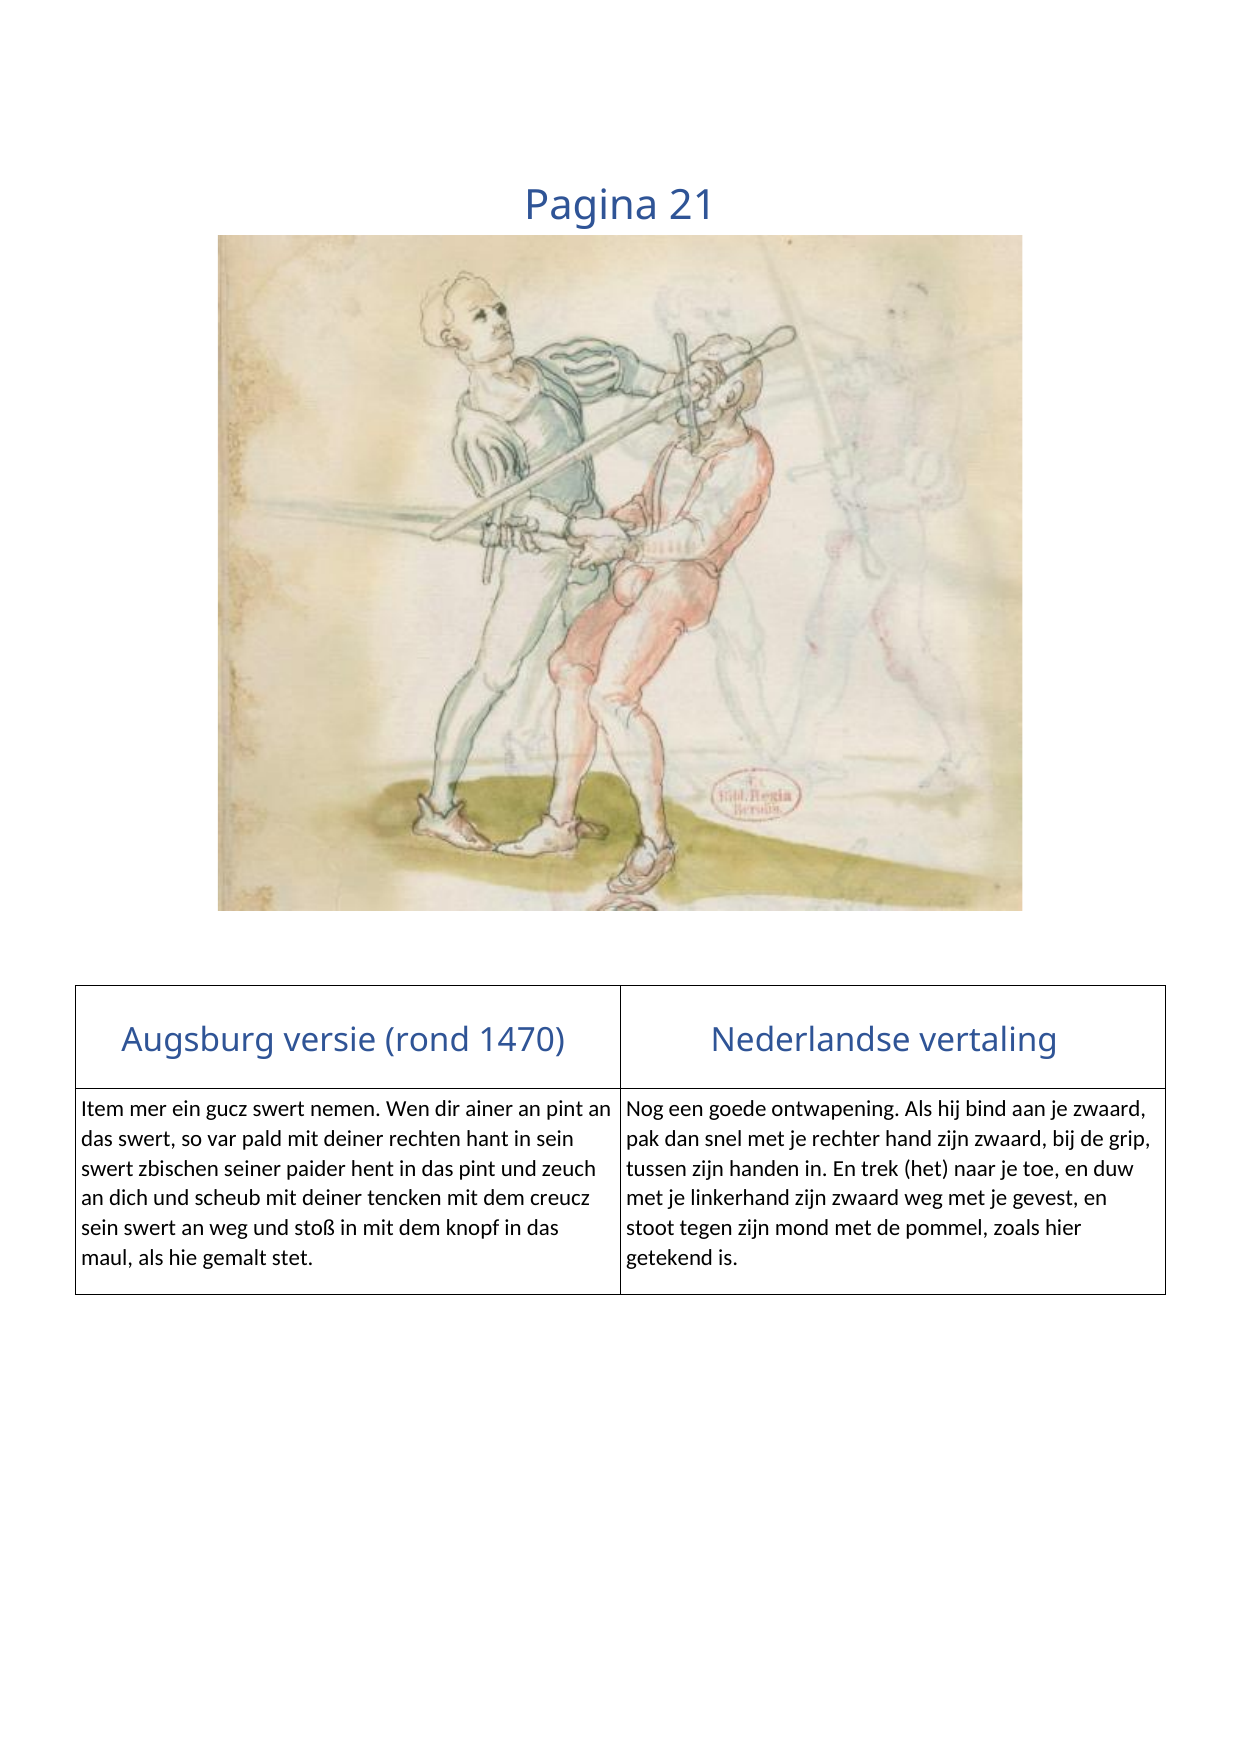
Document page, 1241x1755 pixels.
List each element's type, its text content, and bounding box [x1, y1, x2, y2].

table_cell Nog een goede ontwapening. Als hij bind aan je zwaard, pak dan snel met je rechter hand zijn zwaard, bij de grip, tussen zijn handen in. En trek (het) naar je toe, en duw met je linkerhand zijn zwaard weg met je gevest, en stoot tegen zijn mond met de pommel, zoals hier getekend is. [621, 1089, 1165, 1294]
table_header Augsburg versie (rond 1470) [76, 986, 620, 1088]
subtitle Pagina 21 [75, 174, 1165, 231]
picture [217, 235, 1023, 911]
table_cell Item mer ein gucz swert nemen. Wen dir ainer an pint an das swert, so var pald mit deiner rechten hant in sein swert zbischen seiner paider hent in das pint und zeuch an dich und scheub mit deiner tencken mit dem creucz sein swert an weg und stoß in mit dem knopf in das maul, als hie gemalt stet. [76, 1089, 620, 1294]
table_header Nederlandse vertaling [621, 986, 1165, 1088]
